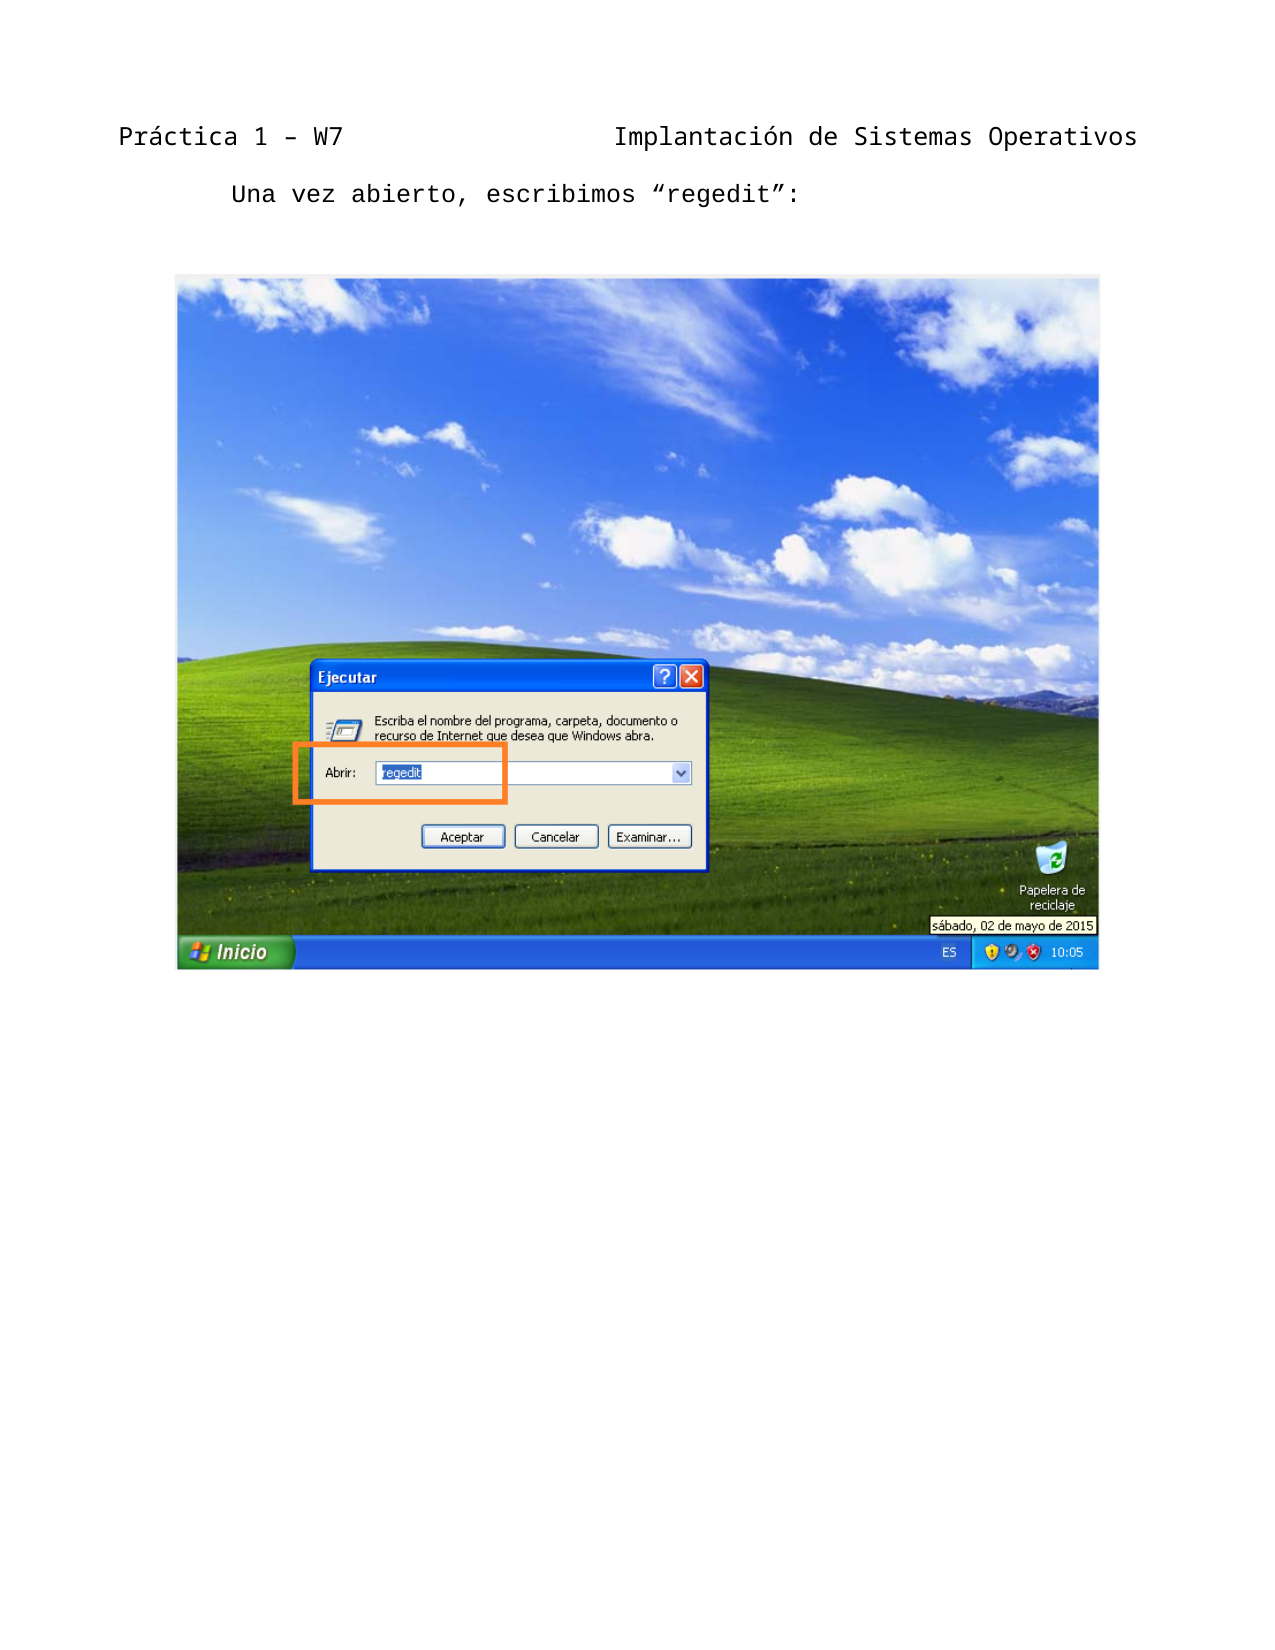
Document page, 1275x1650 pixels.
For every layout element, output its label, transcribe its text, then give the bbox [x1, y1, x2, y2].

picture [174, 274, 1101, 973]
text Una vez abierto, escribimos “regedit”: [231, 182, 1157, 210]
